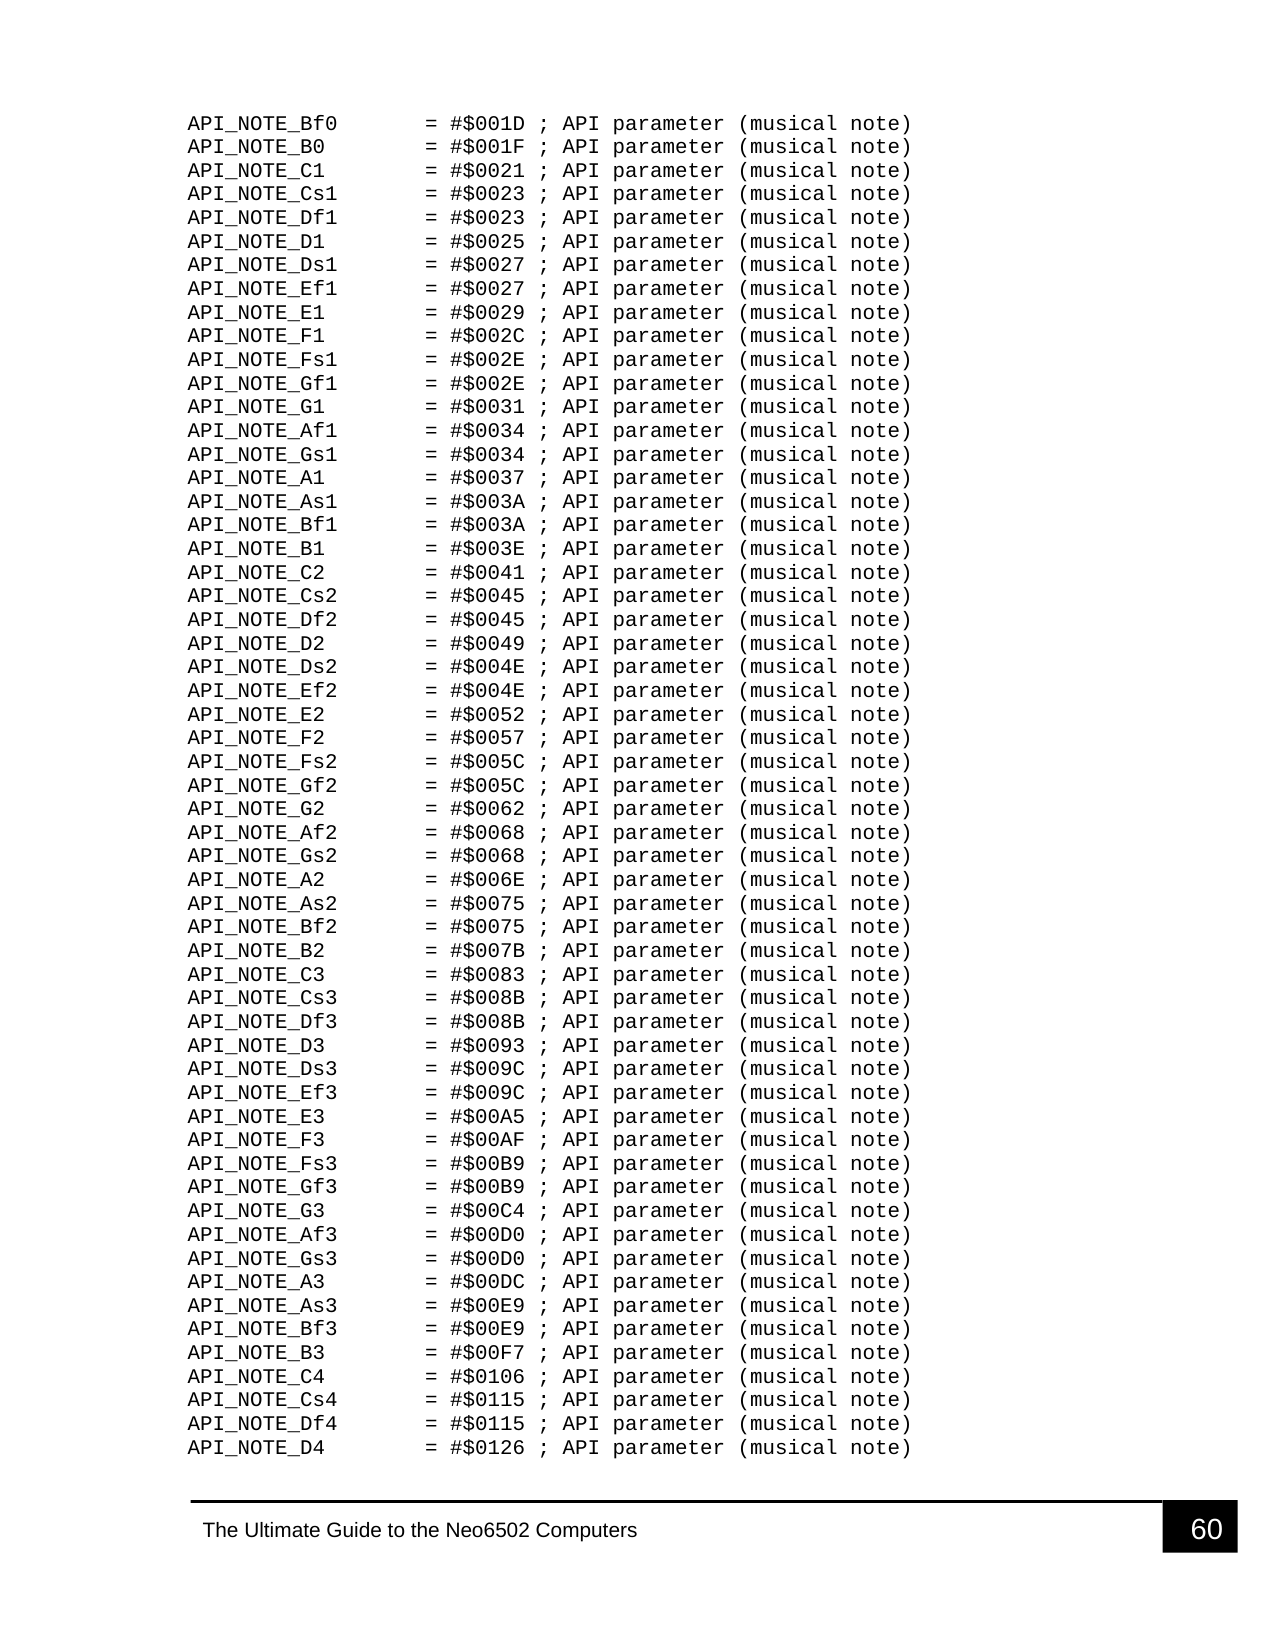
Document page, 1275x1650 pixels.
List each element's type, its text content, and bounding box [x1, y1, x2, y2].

text API_NOTE_D4 = #$0126 ; API parameter (musical note) [187, 1437, 1162, 1460]
text API_NOTE_E1 = #$0029 ; API parameter (musical note) [187, 302, 1162, 325]
text API_NOTE_Ds2 = #$004E ; API parameter (musical note) [187, 656, 1162, 680]
text API_NOTE_Ef1 = #$0027 ; API parameter (musical note) [187, 278, 1162, 302]
text API_NOTE_Fs1 = #$002E ; API parameter (musical note) [187, 349, 1162, 373]
text API_NOTE_E3 = #$00A5 ; API parameter (musical note) [187, 1106, 1162, 1129]
text API_NOTE_Gs3 = #$00D0 ; API parameter (musical note) [187, 1247, 1162, 1271]
text API_NOTE_Df1 = #$0023 ; API parameter (musical note) [187, 207, 1162, 231]
text API_NOTE_As1 = #$003A ; API parameter (musical note) [187, 491, 1162, 514]
text API_NOTE_G2 = #$0062 ; API parameter (musical note) [187, 798, 1162, 822]
text API_NOTE_Gs1 = #$0034 ; API parameter (musical note) [187, 443, 1162, 467]
text API_NOTE_Cs2 = #$0045 ; API parameter (musical note) [187, 585, 1162, 609]
text API_NOTE_Bf2 = #$0075 ; API parameter (musical note) [187, 916, 1162, 940]
text API_NOTE_Af1 = #$0034 ; API parameter (musical note) [187, 420, 1162, 443]
text API_NOTE_B2 = #$007B ; API parameter (musical note) [187, 940, 1162, 964]
text API_NOTE_Cs3 = #$008B ; API parameter (musical note) [187, 987, 1162, 1011]
text API_NOTE_B0 = #$001F ; API parameter (musical note) [187, 136, 1162, 160]
text API_NOTE_F3 = #$00AF ; API parameter (musical note) [187, 1129, 1162, 1153]
text API_NOTE_Df2 = #$0045 ; API parameter (musical note) [187, 609, 1162, 633]
text API_NOTE_Af3 = #$00D0 ; API parameter (musical note) [187, 1224, 1162, 1247]
text API_NOTE_As3 = #$00E9 ; API parameter (musical note) [187, 1295, 1162, 1318]
text API_NOTE_Gf2 = #$005C ; API parameter (musical note) [187, 774, 1162, 798]
text API_NOTE_B3 = #$00F7 ; API parameter (musical note) [187, 1342, 1162, 1366]
text API_NOTE_Ds1 = #$0027 ; API parameter (musical note) [187, 254, 1162, 278]
text API_NOTE_B1 = #$003E ; API parameter (musical note) [187, 538, 1162, 562]
text API_NOTE_Bf1 = #$003A ; API parameter (musical note) [187, 514, 1162, 538]
text API_NOTE_D2 = #$0049 ; API parameter (musical note) [187, 633, 1162, 656]
text API_NOTE_D1 = #$0025 ; API parameter (musical note) [187, 231, 1162, 254]
text API_NOTE_G1 = #$0031 ; API parameter (musical note) [187, 396, 1162, 420]
text API_NOTE_Ef3 = #$009C ; API parameter (musical note) [187, 1082, 1162, 1106]
text API_NOTE_Bf3 = #$00E9 ; API parameter (musical note) [187, 1318, 1162, 1342]
text API_NOTE_Gs2 = #$0068 ; API parameter (musical note) [187, 846, 1162, 869]
text API_NOTE_As2 = #$0075 ; API parameter (musical note) [187, 893, 1162, 916]
text API_NOTE_Fs3 = #$00B9 ; API parameter (musical note) [187, 1153, 1162, 1177]
text API_NOTE_G3 = #$00C4 ; API parameter (musical note) [187, 1200, 1162, 1224]
text API_NOTE_E2 = #$0052 ; API parameter (musical note) [187, 704, 1162, 727]
text API_NOTE_F1 = #$002C ; API parameter (musical note) [187, 325, 1162, 349]
text API_NOTE_C4 = #$0106 ; API parameter (musical note) [187, 1366, 1162, 1389]
text API_NOTE_Bf0 = #$001D ; API parameter (musical note) [187, 112, 1162, 136]
text API_NOTE_Cs1 = #$0023 ; API parameter (musical note) [187, 183, 1162, 207]
text API_NOTE_A1 = #$0037 ; API parameter (musical note) [187, 467, 1162, 491]
text API_NOTE_Ds3 = #$009C ; API parameter (musical note) [187, 1058, 1162, 1082]
text API_NOTE_Ef2 = #$004E ; API parameter (musical note) [187, 680, 1162, 704]
text API_NOTE_C3 = #$0083 ; API parameter (musical note) [187, 964, 1162, 987]
text API_NOTE_Cs4 = #$0115 ; API parameter (musical note) [187, 1389, 1162, 1413]
text API_NOTE_A3 = #$00DC ; API parameter (musical note) [187, 1271, 1162, 1295]
text API_NOTE_Df3 = #$008B ; API parameter (musical note) [187, 1011, 1162, 1035]
text API_NOTE_Gf3 = #$00B9 ; API parameter (musical note) [187, 1177, 1162, 1200]
text API_NOTE_F2 = #$0057 ; API parameter (musical note) [187, 727, 1162, 751]
text API_NOTE_D3 = #$0093 ; API parameter (musical note) [187, 1035, 1162, 1058]
text API_NOTE_C2 = #$0041 ; API parameter (musical note) [187, 562, 1162, 585]
text API_NOTE_Fs2 = #$005C ; API parameter (musical note) [187, 751, 1162, 774]
text API_NOTE_C1 = #$0021 ; API parameter (musical note) [187, 160, 1162, 183]
text API_NOTE_A2 = #$006E ; API parameter (musical note) [187, 869, 1162, 893]
text API_NOTE_Af2 = #$0068 ; API parameter (musical note) [187, 822, 1162, 846]
text API_NOTE_Gf1 = #$002E ; API parameter (musical note) [187, 373, 1162, 396]
text API_NOTE_Df4 = #$0115 ; API parameter (musical note) [187, 1413, 1162, 1437]
